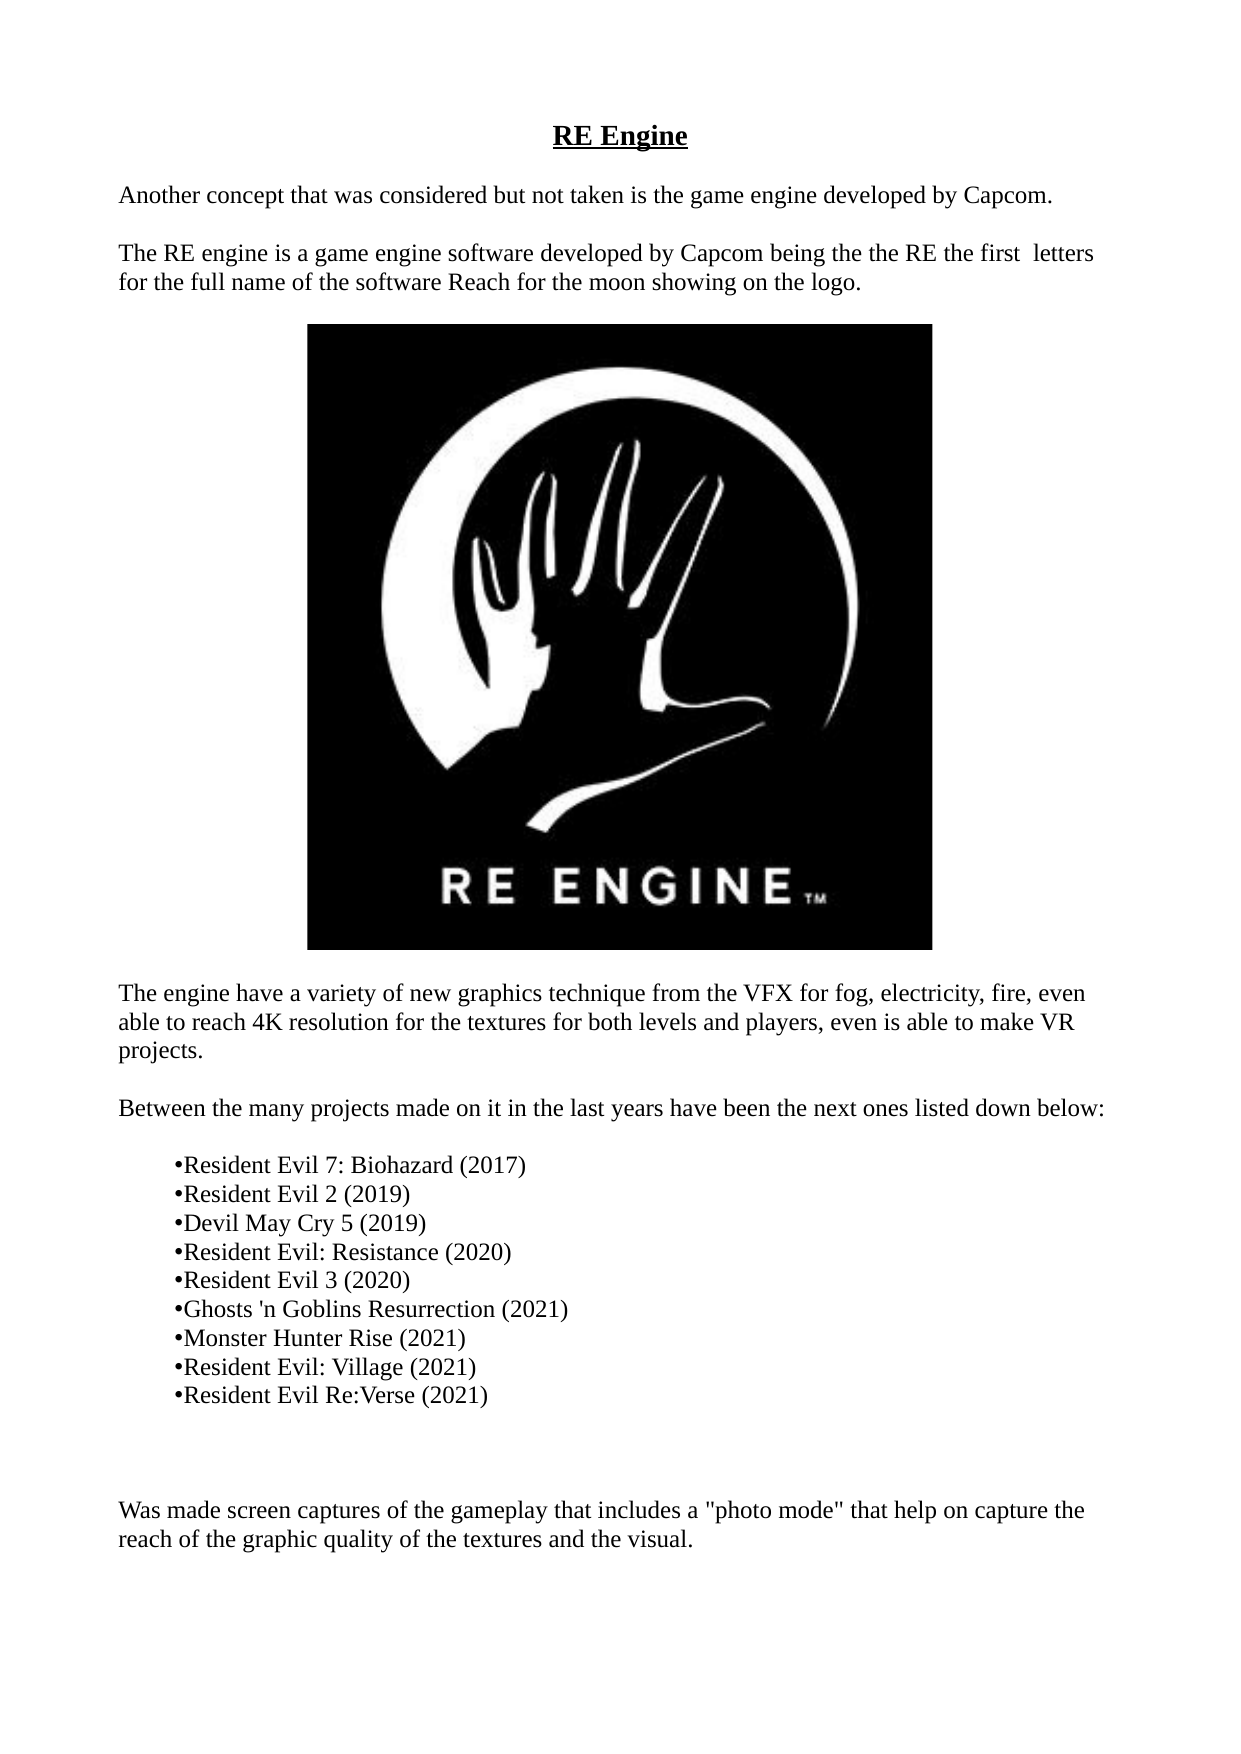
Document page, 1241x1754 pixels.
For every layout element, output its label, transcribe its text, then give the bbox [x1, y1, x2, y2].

picture [307, 324, 933, 950]
list Resident Evil 3 (2020) [118, 1265, 1122, 1294]
text The RE engine is a game engine software developed by Capcom being the the RE the first letters for the full name of the software Reach for the moon showing on the logo. [118, 238, 1122, 295]
list Resident Evil 2 (2019) [118, 1179, 1122, 1208]
list Resident Evil Re:Verse (2021) [118, 1380, 1122, 1409]
list Devil May Cry 5 (2019) [118, 1208, 1122, 1237]
text RE Engine [118, 118, 1122, 152]
list Ghosts 'n Goblins Resurrection (2021) [118, 1294, 1122, 1323]
text The engine have a variety of new graphics technique from the VFX for fog, electricity, fire, even able to reach 4K resolution for the textures for both levels and players, even is able to make VR projects. [118, 978, 1122, 1064]
list Resident Evil: Resistance (2020) [118, 1237, 1122, 1265]
text Another concept that was considered but not taken is the game engine developed by Capcom. [118, 180, 1122, 209]
list Resident Evil: Village (2021) [118, 1352, 1122, 1380]
list Resident Evil 7: Biohazard (2017) [118, 1150, 1122, 1179]
text Was made screen captures of the gameplay that includes a "photo mode" that help on capture the reach of the graphic quality of the textures and the visual. [118, 1495, 1122, 1553]
text Between the many projects made on it in the last years have been the next ones listed down below: [118, 1093, 1122, 1122]
list Monster Hunter Rise (2021) [118, 1323, 1122, 1352]
